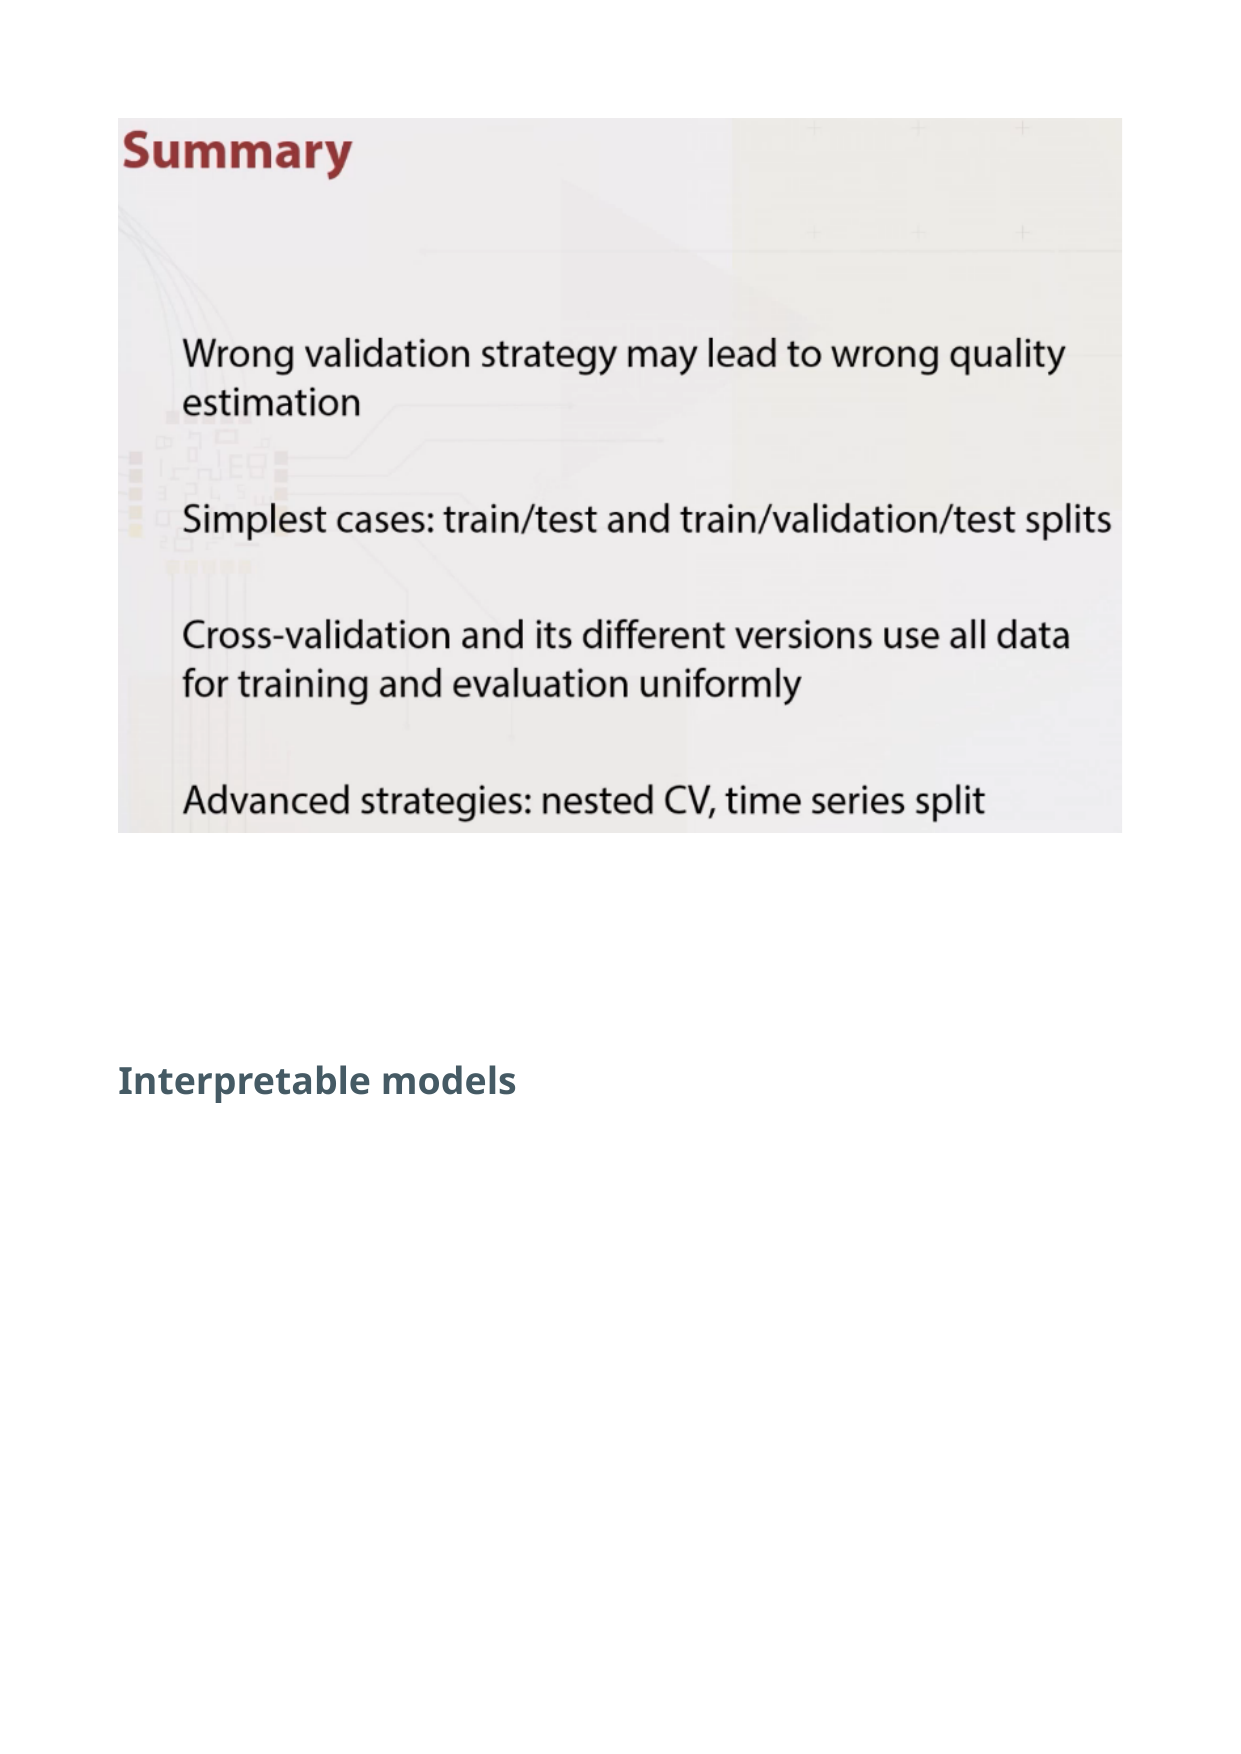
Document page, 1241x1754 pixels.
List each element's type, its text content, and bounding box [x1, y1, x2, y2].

subtitle Interpretable models [118, 1054, 1122, 1105]
picture [118, 118, 1123, 833]
